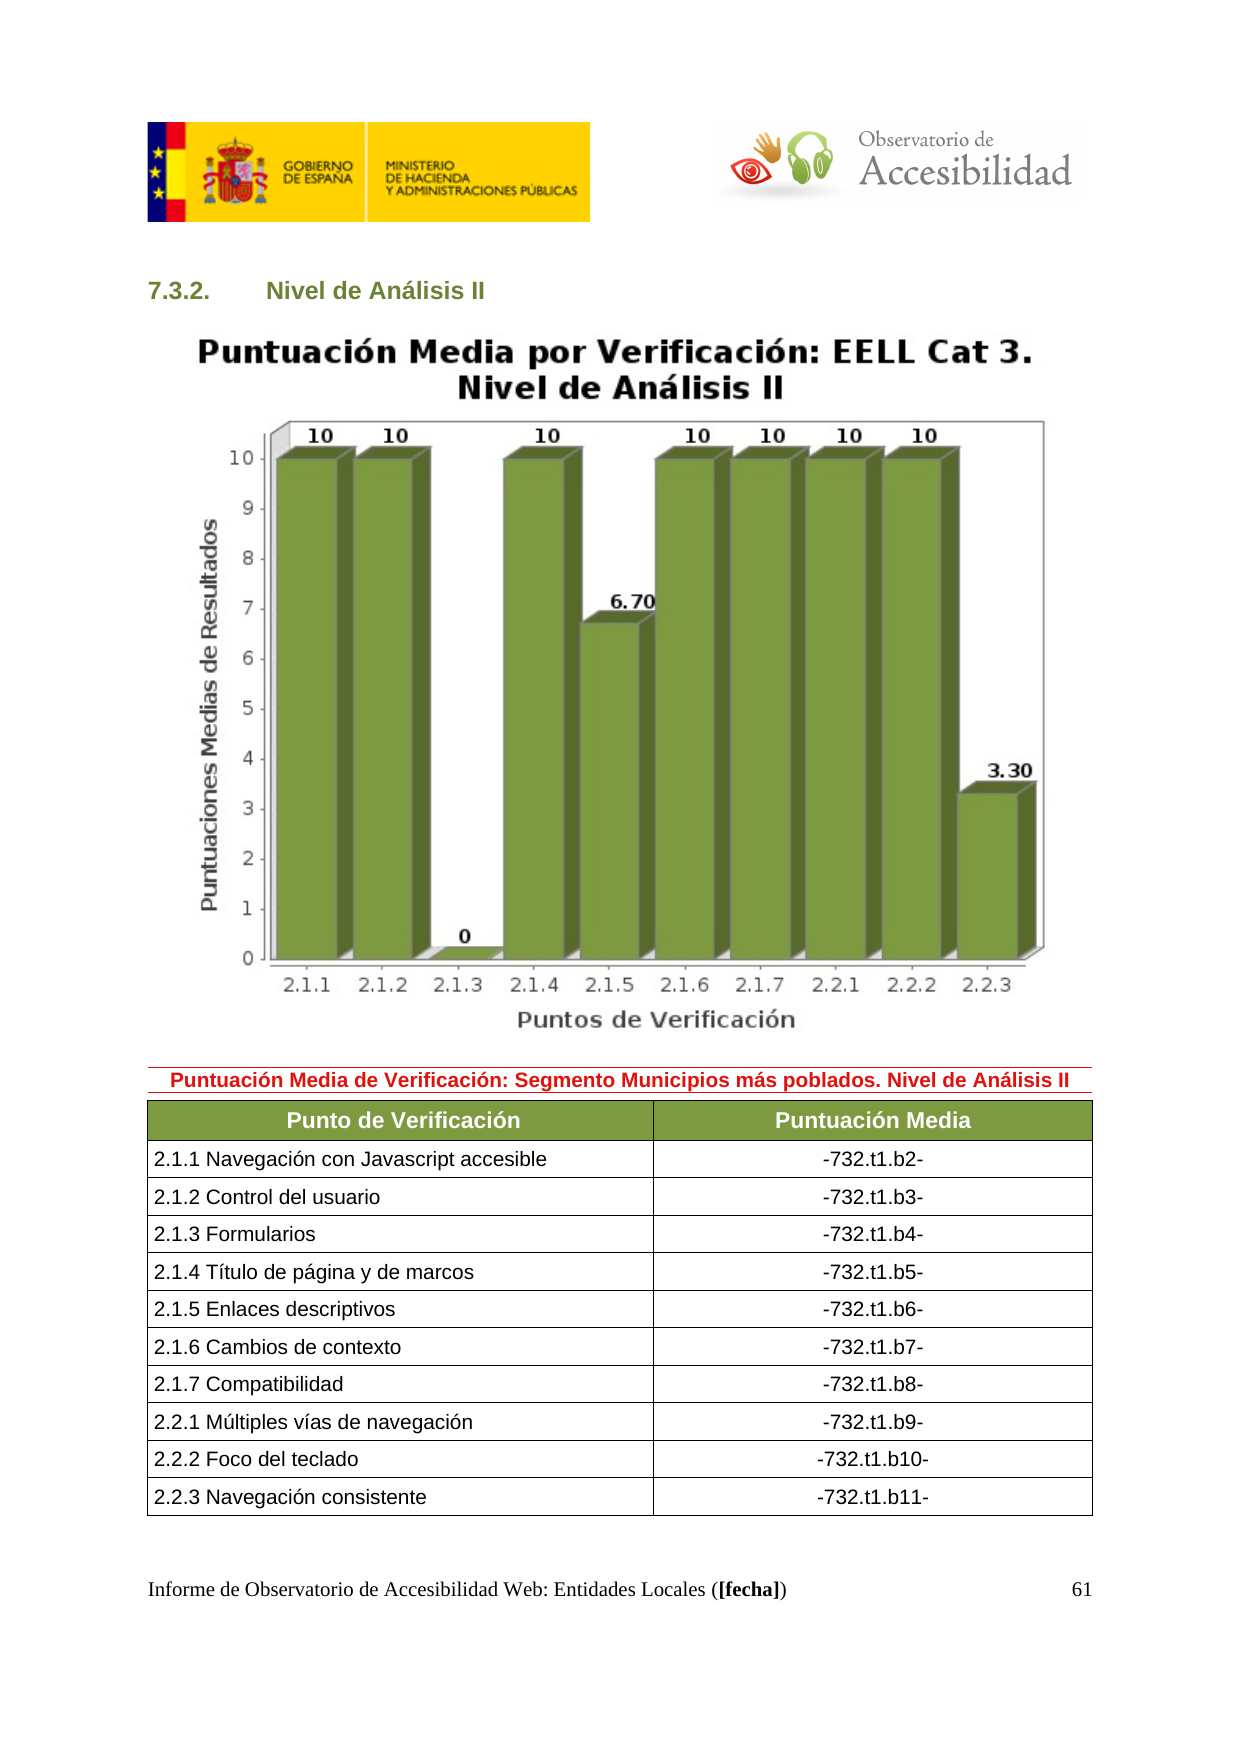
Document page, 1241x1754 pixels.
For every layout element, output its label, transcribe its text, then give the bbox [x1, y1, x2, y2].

table_cell -732.t1.b8- [654, 1366, 1092, 1402]
table_cell 2.1.4 Título de página y de marcos [148, 1253, 653, 1290]
table_cell -732.t1.b11- [654, 1478, 1092, 1515]
table_header Puntuación Media [654, 1101, 1092, 1140]
table_cell 2.1.3 Formularios [148, 1216, 653, 1252]
table_cell -732.t1.b3- [654, 1178, 1092, 1215]
table_cell -732.t1.b9- [654, 1403, 1092, 1440]
table_cell 2.2.2 Foco del teclado [148, 1441, 653, 1477]
table_cell -732.t1.b2- [654, 1141, 1092, 1177]
text Puntuación Media de Verificación: Segmento Municipios más poblados. Nivel de Análisis II [148, 1068, 1092, 1092]
table_cell -732.t1.b7- [654, 1328, 1092, 1365]
table_cell 2.1.5 Enlaces descriptivos [148, 1291, 653, 1327]
table_cell 2.1.2 Control del usuario [148, 1178, 653, 1215]
picture [147, 122, 591, 222]
table_header Punto de Verificación [148, 1101, 653, 1140]
table_cell -732.t1.b10- [654, 1441, 1092, 1477]
picture [178, 332, 1062, 1042]
picture [710, 122, 1086, 205]
table_cell -732.t1.b4- [654, 1216, 1092, 1252]
table_cell 2.2.3 Navegación consistente [148, 1478, 653, 1515]
table_cell 2.1.1 Navegación con Javascript accesible [148, 1141, 653, 1177]
table_cell 2.1.6 Cambios de contexto [148, 1328, 653, 1365]
table_cell -732.t1.b5- [654, 1253, 1092, 1290]
table_cell 2.1.7 Compatibilidad [148, 1366, 653, 1402]
table_cell 2.2.1 Múltiples vías de navegación [148, 1403, 653, 1440]
list Nivel de Análisis II [148, 276, 1092, 304]
table_cell -732.t1.b6- [654, 1291, 1092, 1327]
